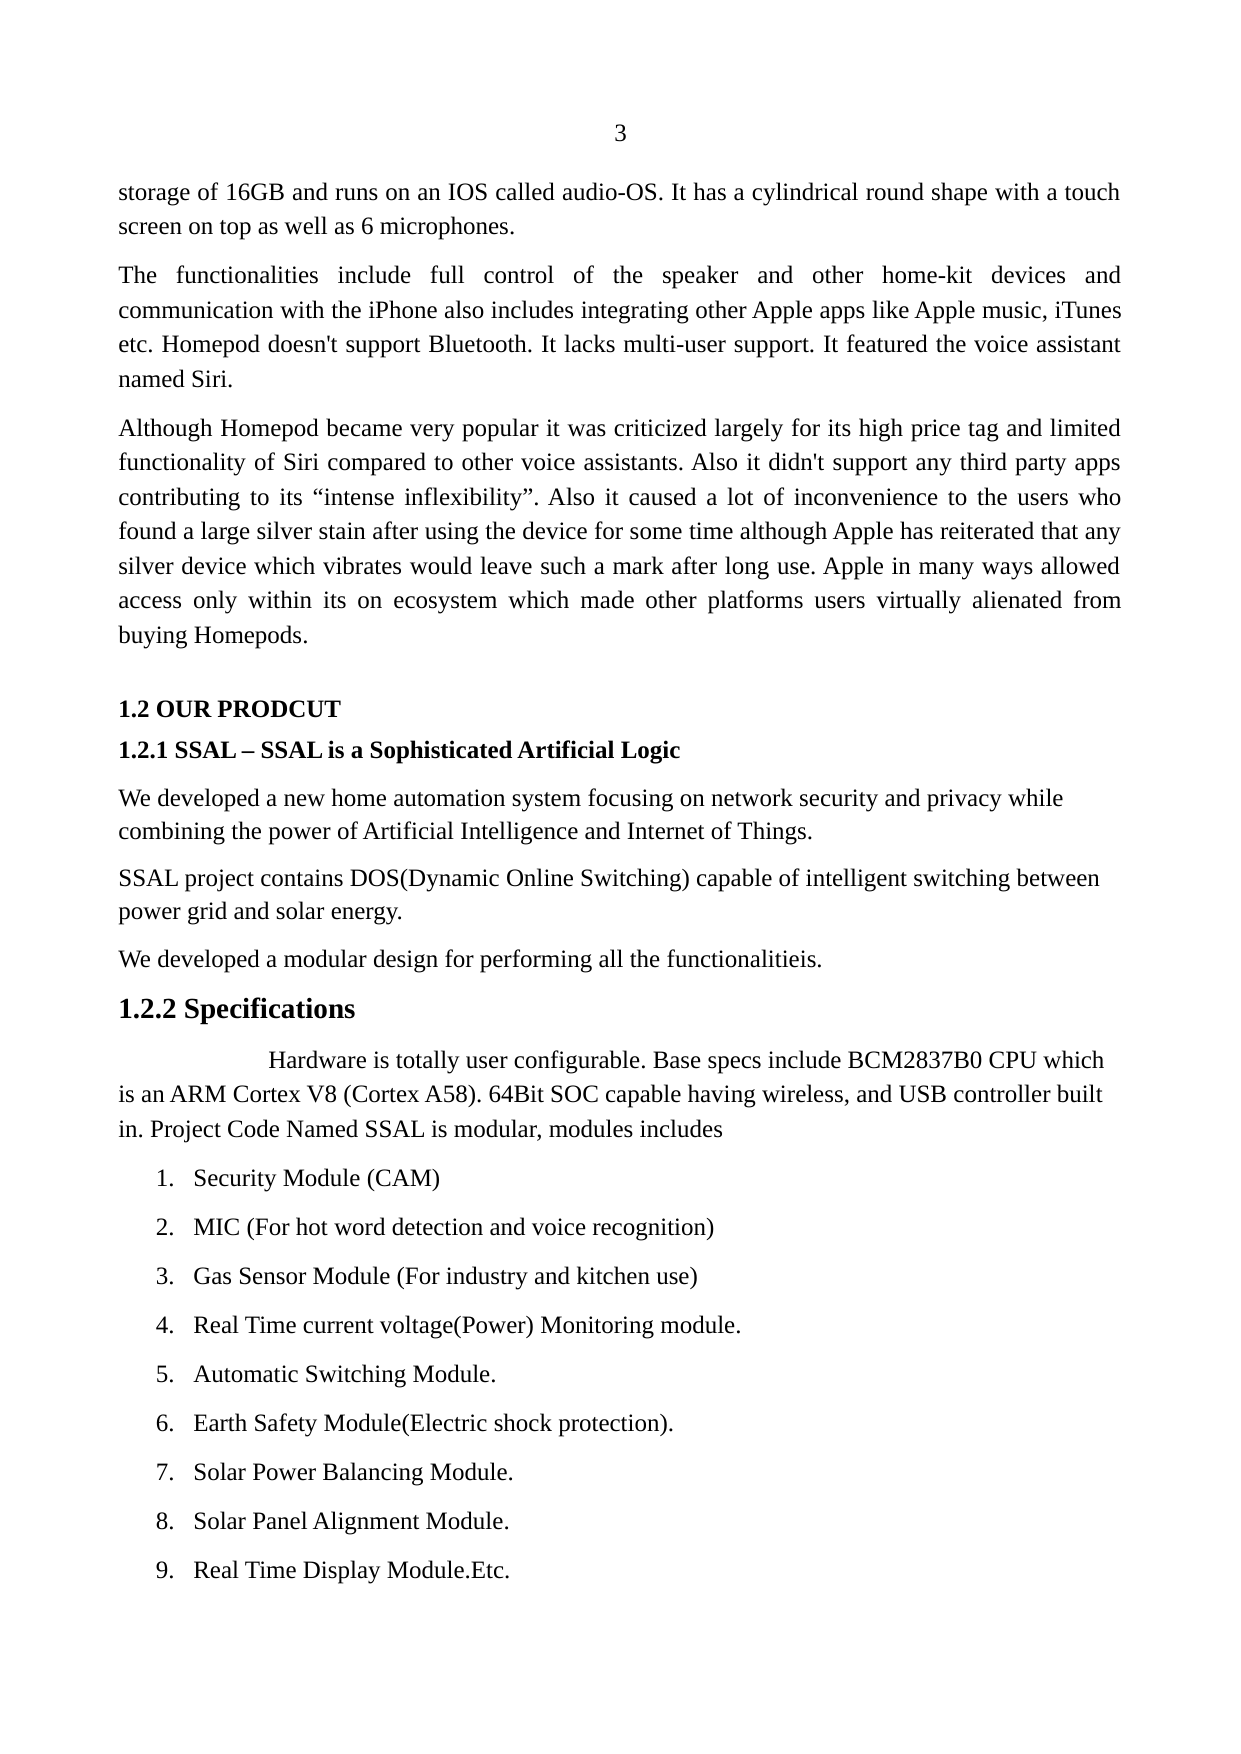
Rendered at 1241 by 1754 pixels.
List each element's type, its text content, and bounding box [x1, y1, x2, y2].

text 1.2.2 Specifications [118, 992, 1122, 1025]
text Although Homepod became very popular it was criticized largely for its high price tag and limited functionality of Siri compared to other voice assistants. Also it didn't support any third party apps contributing to its “intense inflexibility”. Also it caused a lot of inconvenience to the users who found a large silver stain after using the device for some time although Apple has reiterated that any silver device which vibrates would leave such a mark after long use. Apple in many ways allowed access only within its on ecosystem which made other platforms users virtually alienated from buying Homepods. [118, 413, 1122, 648]
text Hardware is totally user configurable. Base specs include BCM2837B0 CPU which is an ARM Cortex V8 (Cortex A58). 64Bit SOC capable having wireless, and USB controller built in. Project Code Named SSAL is modular, modules includes [118, 1045, 1122, 1142]
text storage of 16GB and runs on an IOS called audio-OS. It has a cylindrical round shape with a touch screen on top as well as 6 microphones. [118, 177, 1122, 240]
list MIC (For hot word detection and voice recognition) [156, 1212, 1122, 1241]
list Security Module (CAM) [156, 1163, 1122, 1191]
list Real Time current voltage(Power) Monitoring module. [156, 1310, 1122, 1339]
list Solar Panel Alignment Module. [156, 1506, 1122, 1535]
list Automatic Switching Module. [156, 1359, 1122, 1388]
list Earth Safety Module(Electric shock protection). [156, 1408, 1122, 1437]
text SSAL project contains DOS(Dynamic Online Switching) capable of intelligent switching between power grid and solar energy. [118, 863, 1122, 925]
text We developed a modular design for performing all the functionalitieis. [118, 944, 1122, 973]
list Real Time Display Module.Etc. [156, 1555, 1122, 1584]
title 1.2 OUR PRODCUT [118, 694, 1122, 723]
text We developed a new home automation system focusing on network security and privacy while combining the power of Artificial Intelligence and Internet of Things. [118, 783, 1122, 844]
text The functionalities include full control of the speaker and other home-kit devices and communication with the iPhone also includes integrating other Apple apps like Apple music, iTunes etc. Homepod doesn't support Bluetooth. It lacks multi-user support. It featured the voice assistant named Siri. [118, 260, 1122, 393]
list Gas Sensor Module (For industry and kitchen use) [156, 1261, 1122, 1289]
list Solar Power Balancing Module. [156, 1457, 1122, 1486]
text 1.2.1 SSAL – SSAL is a Sophisticated Artificial Logic [118, 735, 1122, 764]
